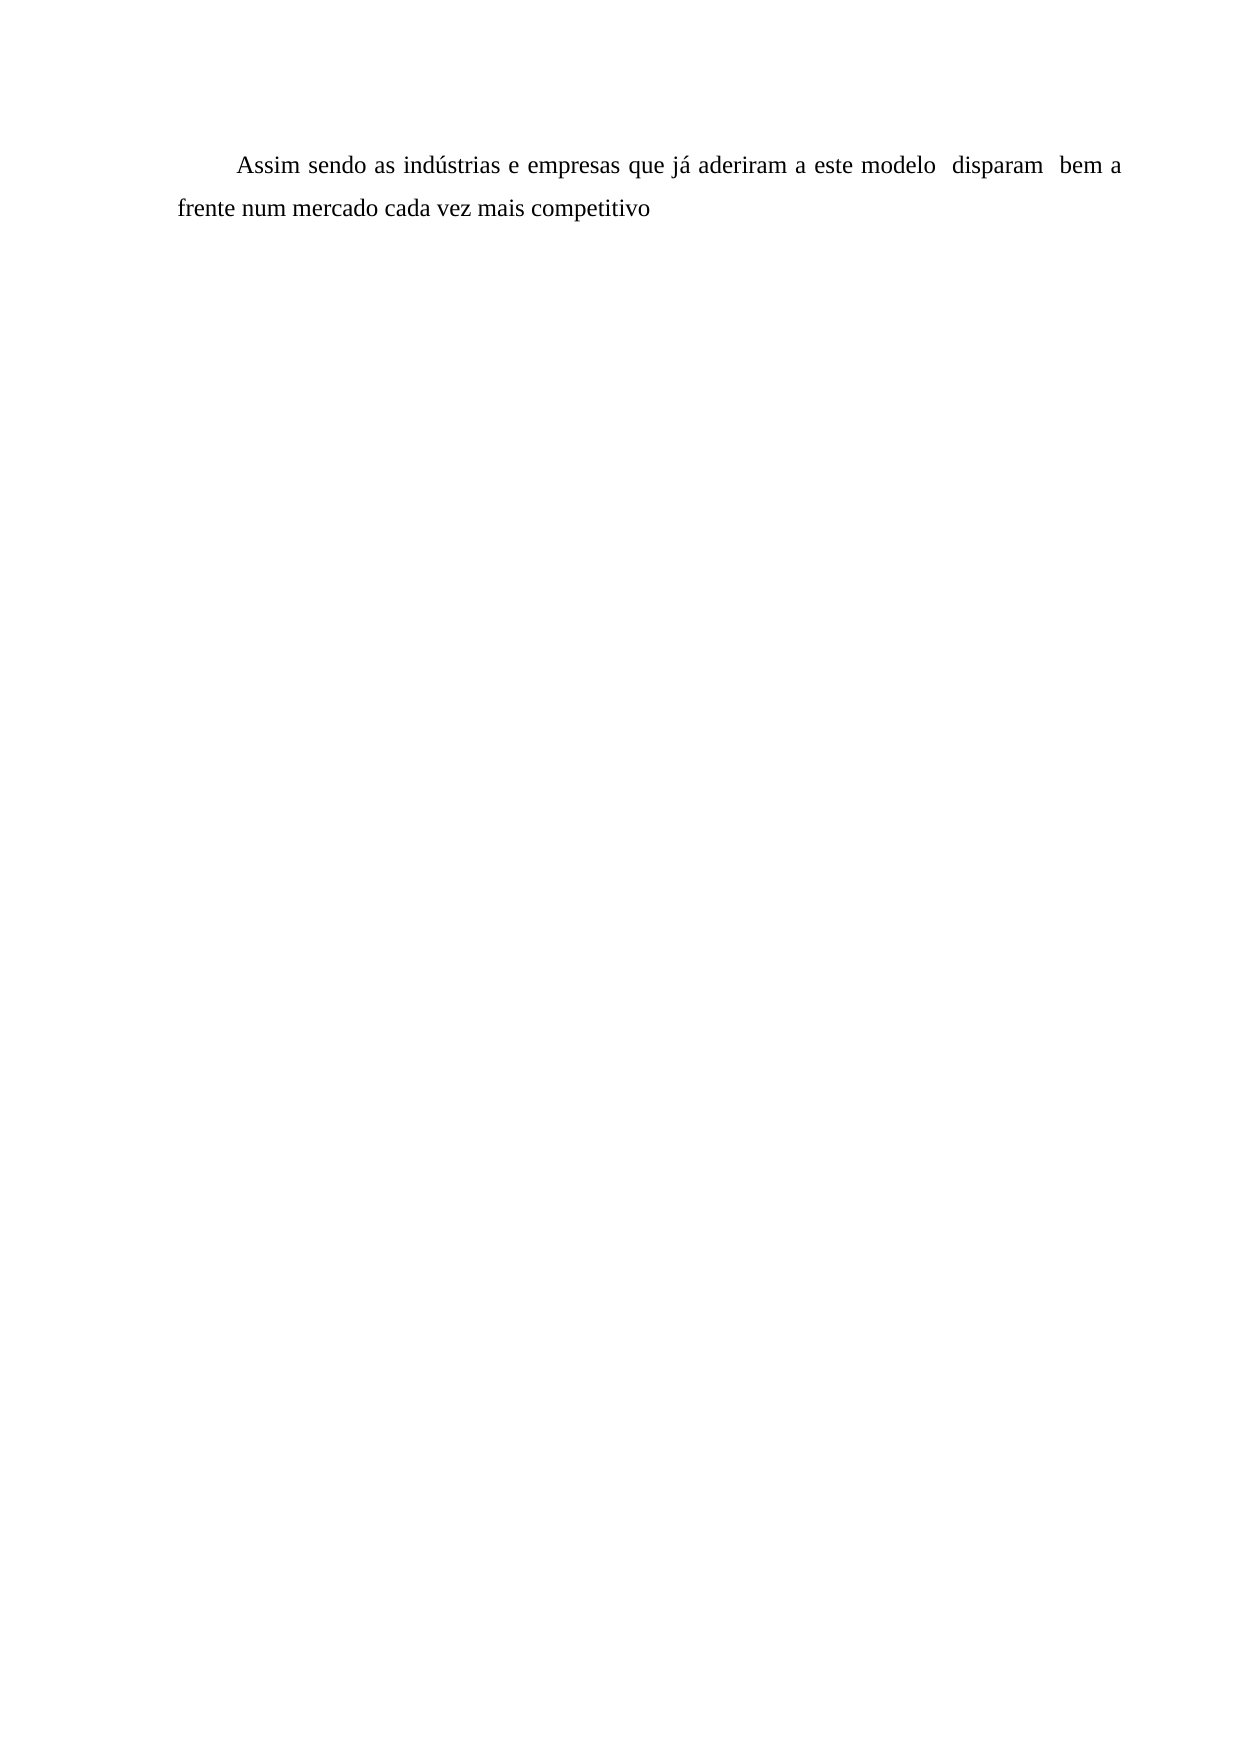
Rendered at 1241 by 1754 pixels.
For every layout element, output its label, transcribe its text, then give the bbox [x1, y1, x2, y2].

text Assim sendo as indústrias e empresas que já aderiram a este modelo disparam bem a frente num mercado cada vez mais competitivo [177, 150, 1123, 222]
